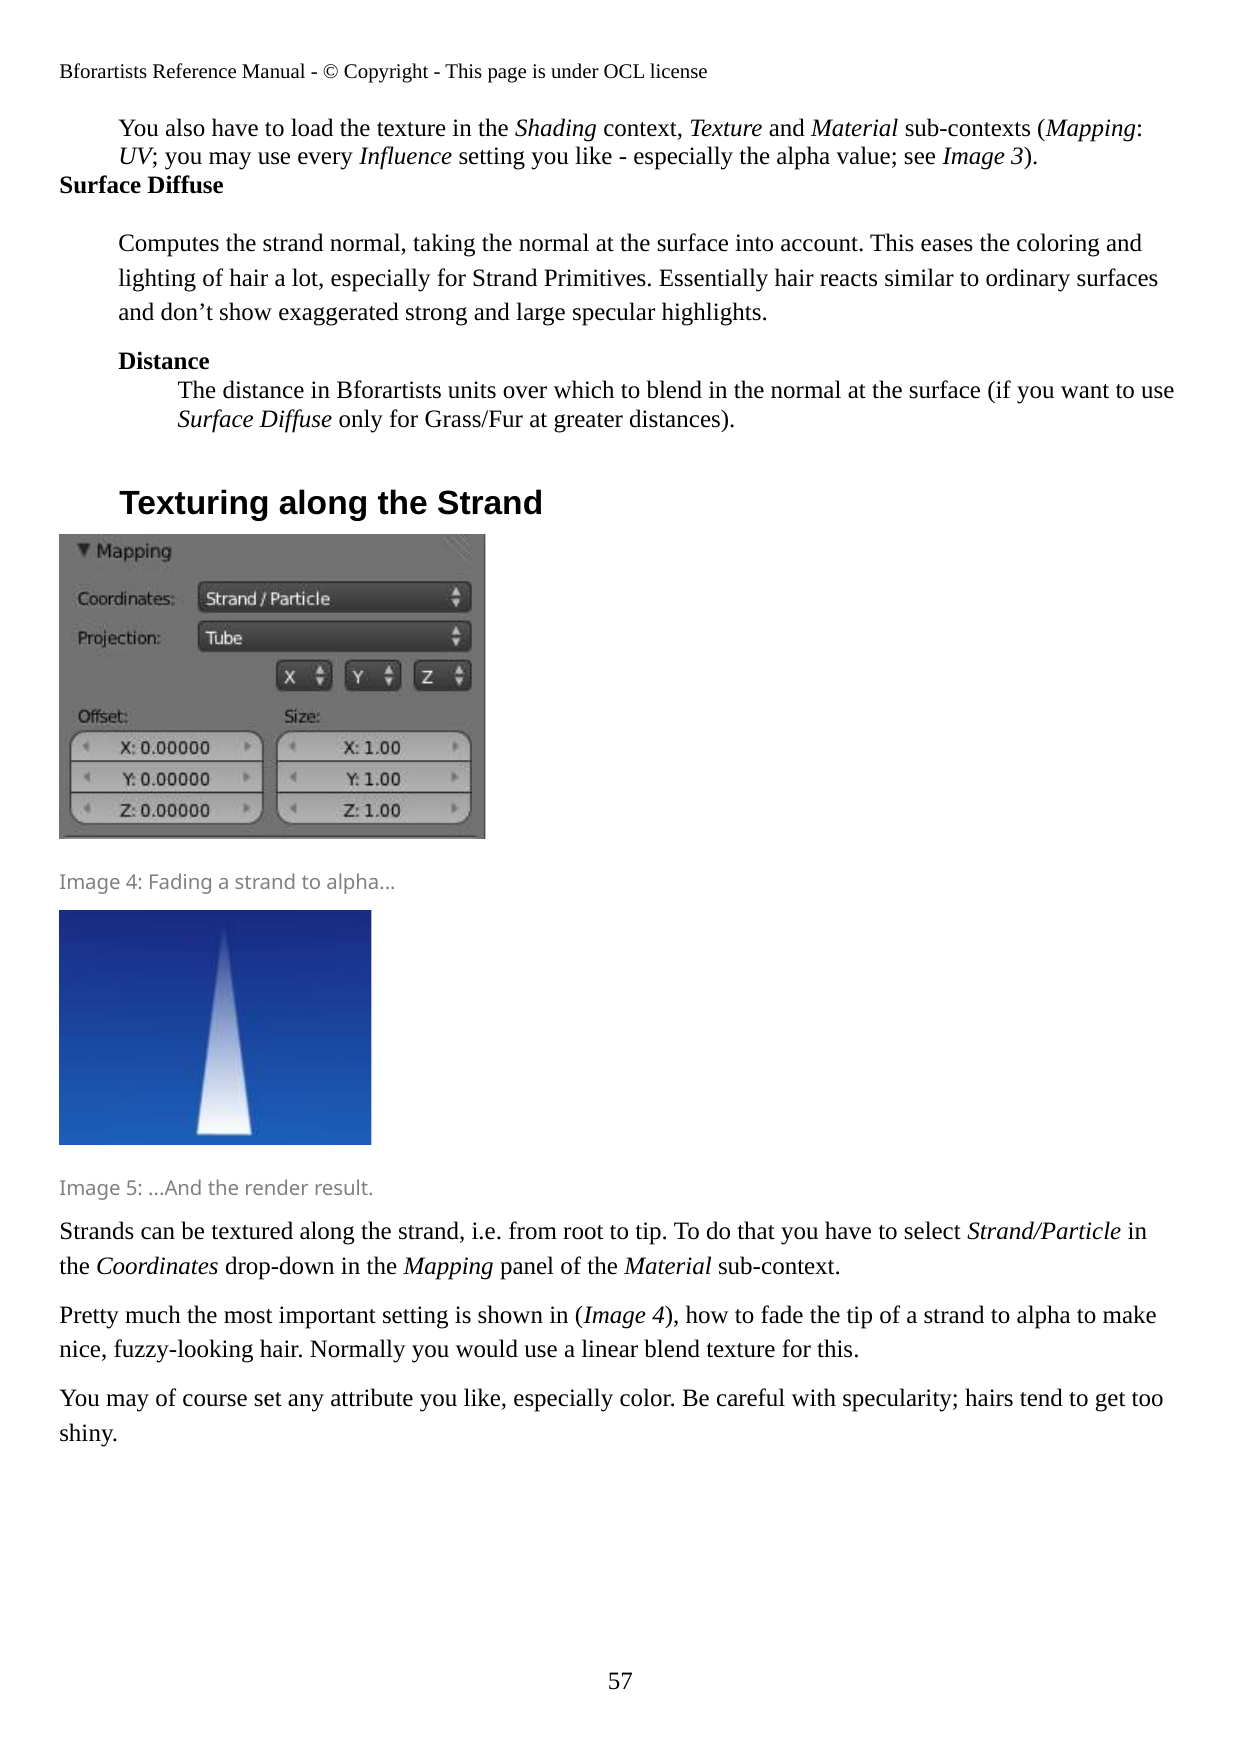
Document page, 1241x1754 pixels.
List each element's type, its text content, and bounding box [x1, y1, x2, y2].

list You also have to load the texture in the Shading context, Texture and Material sub-contexts (Mapping: UV; you may use every Influence setting you like - especially the alpha value; see Image 3). [118, 113, 1181, 170]
text Pretty much the most important setting is shown in (Image 4), how to fade the tip of a strand to alpha to make nice, fuzzy-looking hair. Normally you would use a linear blend texture for this. [59, 1300, 1181, 1363]
picture [59, 534, 486, 839]
list The distance in Bforartists units over which to blend in the normal at the surface (if you want to use Surface Diffuse only for Grass/Fur at greater distances). [177, 375, 1181, 433]
text Image 4: Fading a strand to alpha... [59, 864, 1181, 896]
text Image 5: ...And the render result. [59, 1171, 1181, 1202]
subtitle Texturing along the Strand [59, 483, 1181, 522]
subtitle Distance [118, 346, 1181, 375]
text Strands can be textured along the strand, i.e. from root to tip. To do that you have to select Strand/Particle in the Coordinates drop-down in the Mapping panel of the Material sub-context. [59, 1216, 1181, 1279]
subtitle Surface Diffuse [59, 170, 1181, 199]
text Computes the strand normal, taking the normal at the surface into account. This eases the coloring and lighting of hair a lot, especially for Strand Primitives. Essentially hair reacts similar to ordinary surfaces and don’t show exaggerated strong and large specular highlights. [118, 228, 1181, 326]
text You may of course set any attribute you like, especially color. Be careful with specularity; hairs tend to get too shiny. [59, 1383, 1181, 1447]
picture [59, 910, 372, 1145]
